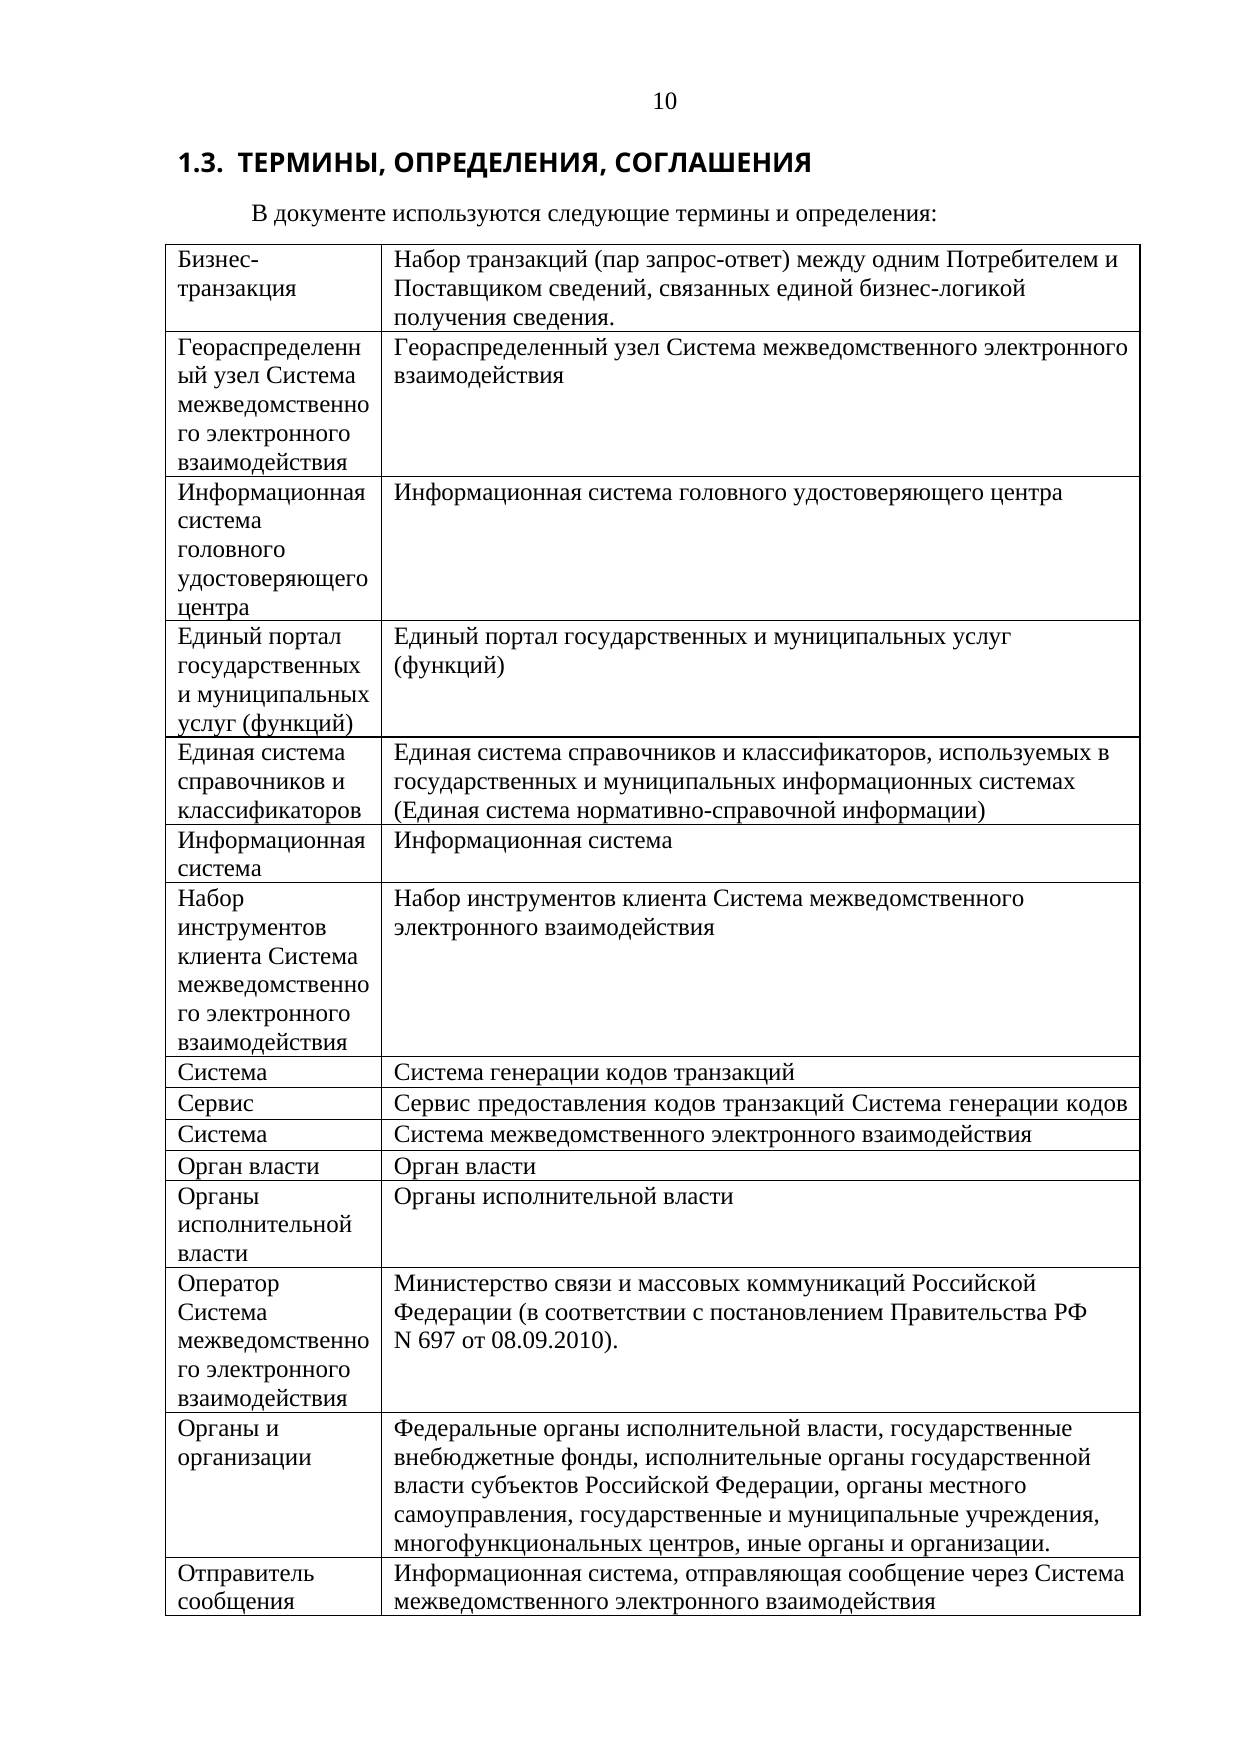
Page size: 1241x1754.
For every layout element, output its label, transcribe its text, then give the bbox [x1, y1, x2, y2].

table_cell Система межведомственного электронного взаимодействия [382, 1120, 1139, 1150]
table_cell Сервис предоставления кодов транзакций [166, 1088, 381, 1118]
table_cell Орган власти [382, 1151, 1139, 1180]
table_cell Сервис предоставления кодов транзакций Система генерации кодов транзакций [382, 1088, 1139, 1118]
table_cell Геораспределенный узел Система межведомственного электронного взаимодействия [166, 332, 381, 476]
table_cell Система генерации кодов транзакций [382, 1057, 1139, 1087]
table_cell Информационная система [166, 825, 381, 882]
table_cell Органы исполнительной власти [382, 1181, 1139, 1267]
table_cell Информационная система головного удостоверяющего центра [382, 477, 1139, 620]
table_cell Единый портал государственных и муниципальных услуг (функций) [166, 621, 381, 736]
table_cell Отправитель сообщения [166, 1558, 381, 1615]
table_cell Информационная система [382, 825, 1139, 882]
table_cell Единый портал государственных и муниципальных услуг (функций) [382, 621, 1139, 736]
text В документе используются следующие термины и определения: [177, 198, 1152, 227]
table_cell Органы и организации [166, 1413, 381, 1557]
table_cell Единая система справочников и классификаторов [166, 738, 381, 824]
table_cell Орган власти [166, 1151, 381, 1180]
table_cell Информационная система головного удостоверяющего центра [166, 477, 381, 620]
table_cell Федеральные органы исполнительной власти, государственные внебюджетные фонды, исполнительные органы государственной власти субъектов Российской Федерации, органы местного самоуправления, государственные и муниципальные учреждения, многофункциональных центров, иные органы и организации. [382, 1413, 1139, 1557]
table_header Набор транзакций (пар запрос-ответ) между одним Потребителем и Поставщиком сведений, связанных единой бизнес-логикой получения сведения. [382, 245, 1139, 331]
table_cell Оператор Система межведомственного электронного взаимодействия [166, 1268, 381, 1412]
table_header Бизнес-транзакция [166, 245, 381, 331]
table_cell Органы исполнительной власти [166, 1181, 381, 1267]
table_cell Система генерации кодов транзакций [166, 1057, 381, 1087]
table_cell Единая система справочников и классификаторов, используемых в государственных и муниципальных информационных системах (Единая система нормативно-справочной информации) [382, 738, 1139, 824]
table_cell Геораспределенный узел Система межведомственного электронного взаимодействия [382, 332, 1139, 476]
table_cell Министерство связи и массовых коммуникаций Российской Федерации (в соответствии с постановлением Правительства РФ N 697 от 08.09.2010). [382, 1268, 1139, 1412]
table_cell Набор инструментов клиента Система межведомственного электронного взаимодействия [166, 883, 381, 1056]
table_cell Набор инструментов клиента Система межведомственного электронного взаимодействия [382, 883, 1139, 1056]
table_cell Информационная система, отправляющая сообщение через Система межведомственного электронного взаимодействия [382, 1558, 1139, 1615]
subtitle Термины, определения, соглашения [177, 143, 1152, 180]
table_cell Система межведомственного электронного взаимодействия [166, 1120, 381, 1150]
